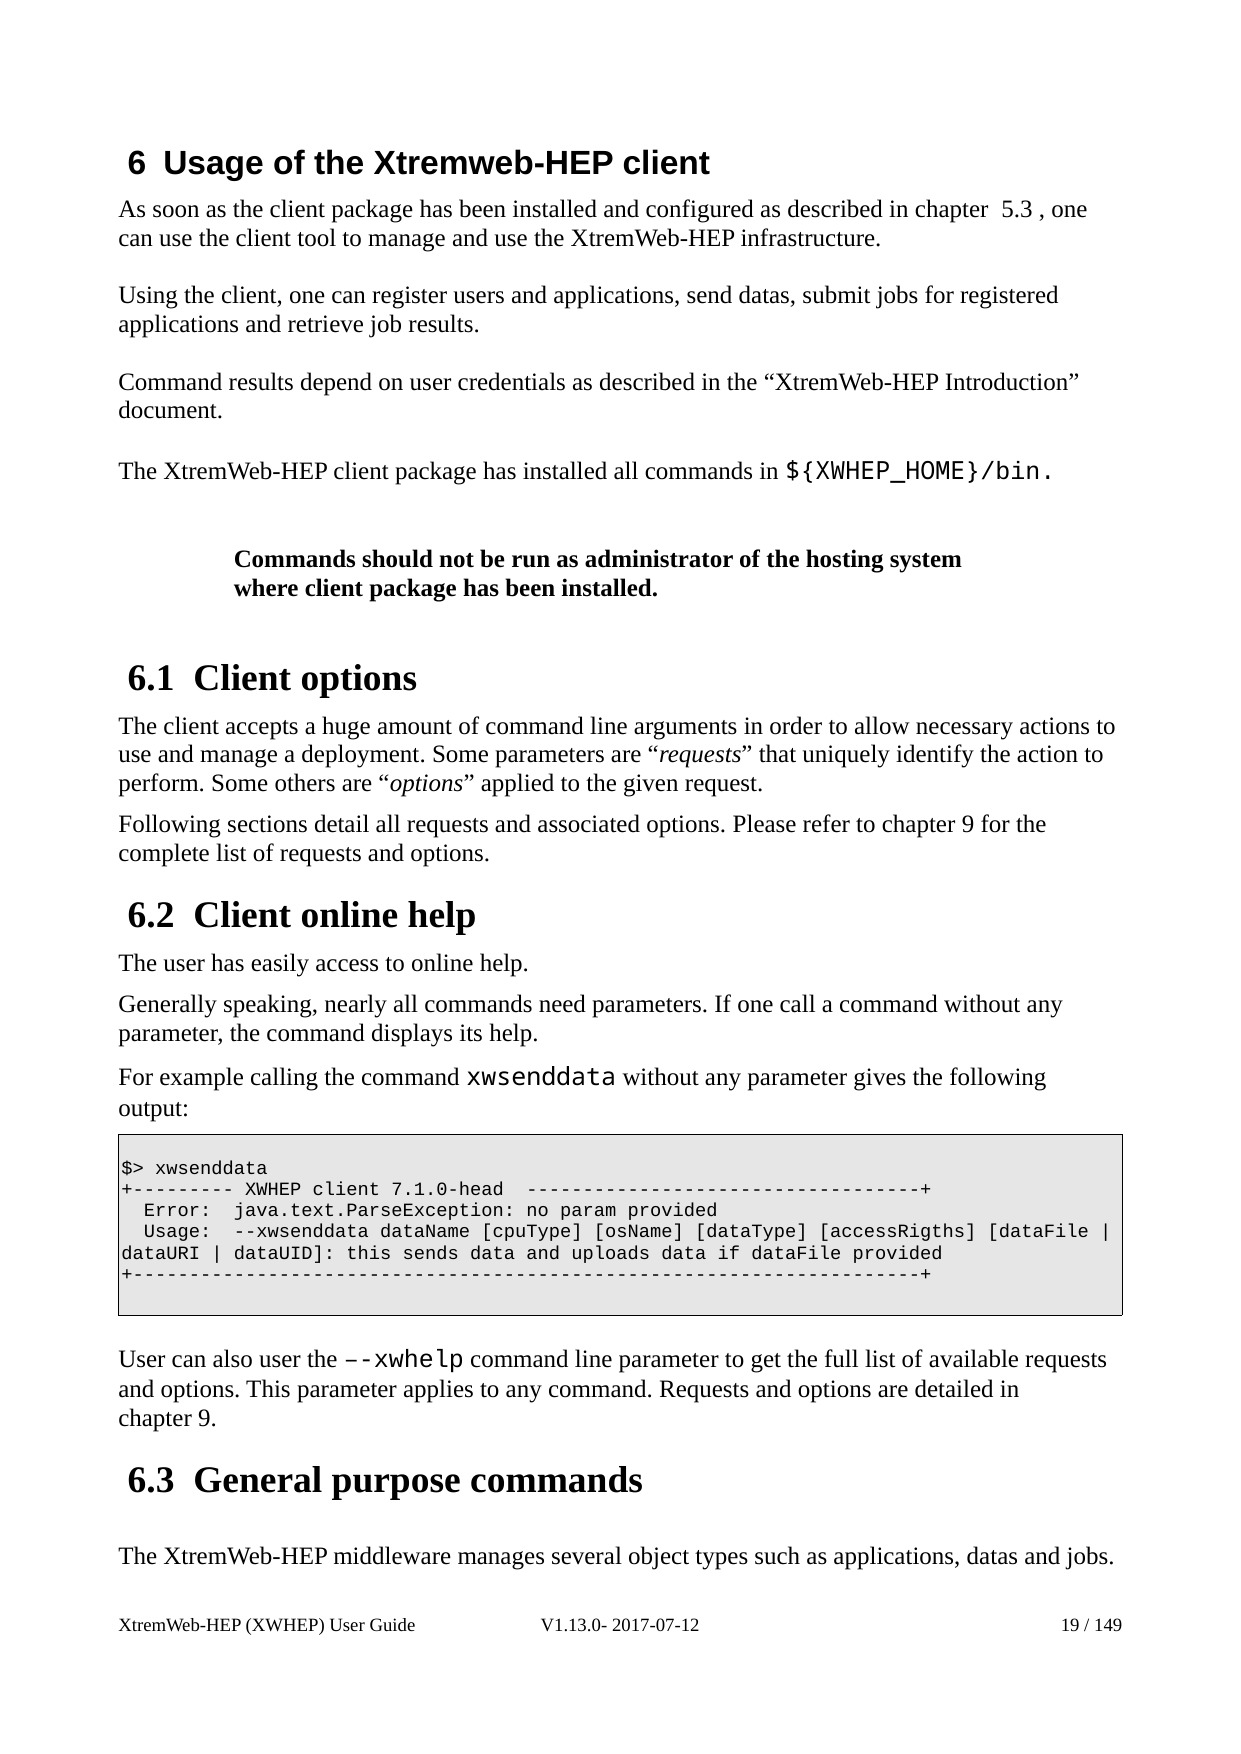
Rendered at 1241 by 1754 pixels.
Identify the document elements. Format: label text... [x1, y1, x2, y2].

subtitle General purpose commands [118, 1457, 1122, 1500]
text where client package has been installed. [233, 573, 1004, 601]
text Error: java.text.ParseException: no param provided [119, 1198, 1122, 1219]
text As soon as the client package has been installed and configured as described in chapter 5.3, one can use the client tool to manage and use the XtremWeb-HEP infrastructure. [118, 194, 1122, 252]
text Command results depend on user credentials as described in the “XtremWeb-HEP Introduction” document. [118, 367, 1122, 424]
text +----------------------------------------------------------------------+ [119, 1262, 1122, 1283]
text +--------- XWHEP client 7.1.0-head -----------------------------------+ [119, 1177, 1122, 1198]
text Generally speaking, nearly all commands need parameters. If one call a command without any parameter, the command displays its help. [118, 989, 1122, 1046]
text Using the client, one can register users and applications, send datas, submit jobs for registered applications and retrieve job results. [118, 281, 1122, 338]
text The XtremWeb-HEP client package has installed all commands in ${XWHEP_HOME}/bin. [118, 453, 1122, 487]
subtitle Client options [118, 655, 1122, 698]
text For example calling the command xwsenddata without any parameter gives the following output: [118, 1059, 1122, 1122]
text User can also user the –-xwhelp command line parameter to get the full list of available requests and options. This parameter applies to any command. Requests and options are detailed in chapter 9. [118, 1344, 1122, 1432]
text The user has easily access to online help. [118, 948, 1122, 976]
subtitle Usage of the Xtremweb-HEP client [118, 143, 1122, 182]
text The XtremWeb-HEP middleware manages several object types such as applications, datas and jobs. [118, 1541, 1122, 1570]
subtitle Client online help [118, 892, 1122, 935]
text Commands should not be run as administrator of the hosting system [233, 544, 1004, 573]
text Usage: --xwsenddata dataName [cpuType] [osName] [dataType] [accessRigths] [dataFile | dataURI | dataUID]: this sends data and uploads data if dataFile provided [119, 1219, 1122, 1262]
text The client accepts a huge amount of command line arguments in order to allow necessary actions to use and manage a deployment. Some parameters are “requests” that uniquely identify the action to perform. Some others are “options” applied to the given request. [118, 711, 1122, 797]
text Following sections detail all requests and associated options. Please refer to chapter 9 for the complete list of requests and options. [118, 809, 1122, 867]
text $> xwsenddata [119, 1156, 1122, 1177]
